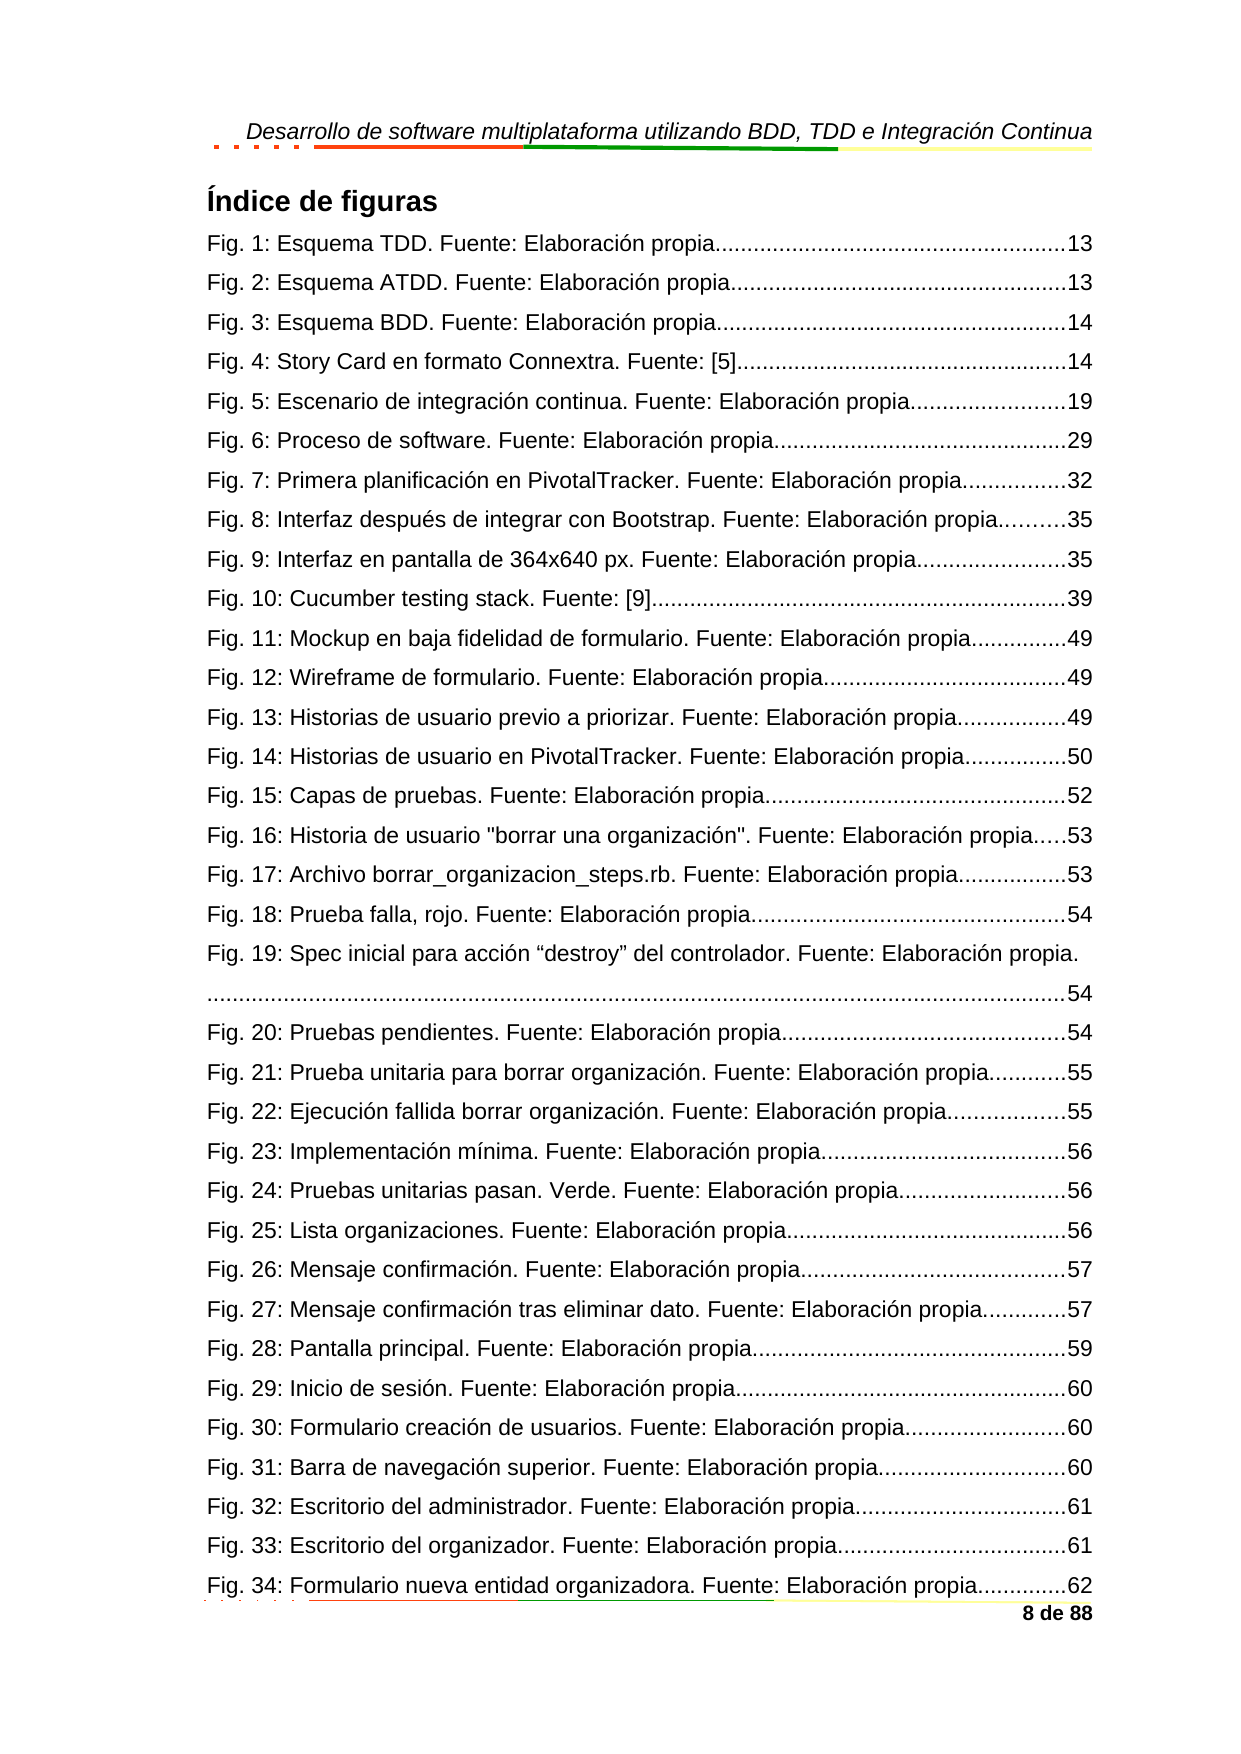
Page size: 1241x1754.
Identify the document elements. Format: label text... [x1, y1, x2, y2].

text Fig. 24: Pruebas unitarias pasan. Verde. Fuente: Elaboración propia. 56 [207, 1177, 1093, 1203]
text Fig. 34: Formulario nueva entidad organizadora. Fuente: Elaboración propia. 62 [207, 1572, 1093, 1598]
text Fig. 18: Prueba falla, rojo. Fuente: Elaboración propia. 54 [207, 901, 1093, 927]
text Fig. 7: Primera planificación en PivotalTracker. Fuente: Elaboración propia. 32 [207, 467, 1093, 493]
text Fig. 17: Archivo borrar_organizacion_steps.rb. Fuente: Elaboración propia. 53 [207, 861, 1093, 888]
text Fig. 16: Historia de usuario "borrar una organización". Fuente: Elaboración propia. 53 [207, 822, 1093, 848]
text Fig. 28: Pantalla principal. Fuente: Elaboración propia. 59 [207, 1335, 1093, 1361]
text Fig. 10: Cucumber testing stack. Fuente: [9] 39 [207, 585, 1093, 611]
text Fig. 9: Interfaz en pantalla de 364x640 px. Fuente: Elaboración propia. 35 [207, 546, 1093, 572]
text Fig. 11: Mockup en baja fidelidad de formulario. Fuente: Elaboración propia. 49 [207, 624, 1093, 651]
text Fig. 19: Spec inicial para acción “destroy” del controlador. Fuente: Elaboración propia. 54 [207, 940, 1093, 1006]
text Fig. 2: Esquema ATDD. Fuente: Elaboración propia. 13 [207, 269, 1093, 296]
text Fig. 4: Story Card en formato Connextra. Fuente: [5] 14 [207, 348, 1093, 374]
text Fig. 5: Escenario de integración continua. Fuente: Elaboración propia. 19 [207, 388, 1093, 414]
text Fig. 12: Wireframe de formulario. Fuente: Elaboración propia. 49 [207, 664, 1093, 690]
text Fig. 26: Mensaje confirmación. Fuente: Elaboración propia. 57 [207, 1256, 1093, 1282]
subtitle Índice de figuras [207, 184, 1093, 217]
text Fig. 6: Proceso de software. Fuente: Elaboración propia. 29 [207, 427, 1093, 453]
text Fig. 27: Mensaje confirmación tras eliminar dato. Fuente: Elaboración propia. 57 [207, 1296, 1093, 1322]
text Fig. 3: Esquema BDD. Fuente: Elaboración propia. 14 [207, 309, 1093, 335]
text Fig. 32: Escritorio del administrador. Fuente: Elaboración propia. 61 [207, 1493, 1093, 1519]
text Fig. 22: Ejecución fallida borrar organización. Fuente: Elaboración propia. 55 [207, 1098, 1093, 1124]
text Fig. 14: Historias de usuario en PivotalTracker. Fuente: Elaboración propia. 50 [207, 743, 1093, 769]
text Fig. 21: Prueba unitaria para borrar organización. Fuente: Elaboración propia. 55 [207, 1059, 1093, 1085]
text Fig. 23: Implementación mínima. Fuente: Elaboración propia. 56 [207, 1138, 1093, 1164]
text Fig. 1: Esquema TDD. Fuente: Elaboración propia. 13 [207, 230, 1093, 256]
text Fig. 33: Escritorio del organizador. Fuente: Elaboración propia. 61 [207, 1532, 1093, 1559]
text Fig. 15: Capas de pruebas. Fuente: Elaboración propia. 52 [207, 782, 1093, 809]
text Fig. 31: Barra de navegación superior. Fuente: Elaboración propia. 60 [207, 1453, 1093, 1480]
text Fig. 29: Inicio de sesión. Fuente: Elaboración propia. 60 [207, 1374, 1093, 1401]
text Fig. 13: Historias de usuario previo a priorizar. Fuente: Elaboración propia. 49 [207, 703, 1093, 730]
text Fig. 8: Interfaz después de integrar con Bootstrap. Fuente: Elaboración propia. 35 [207, 506, 1093, 532]
text Fig. 25: Lista organizaciones. Fuente: Elaboración propia. 56 [207, 1217, 1093, 1243]
text Fig. 30: Formulario creación de usuarios. Fuente: Elaboración propia. 60 [207, 1414, 1093, 1440]
text Fig. 20: Pruebas pendientes. Fuente: Elaboración propia. 54 [207, 1019, 1093, 1046]
